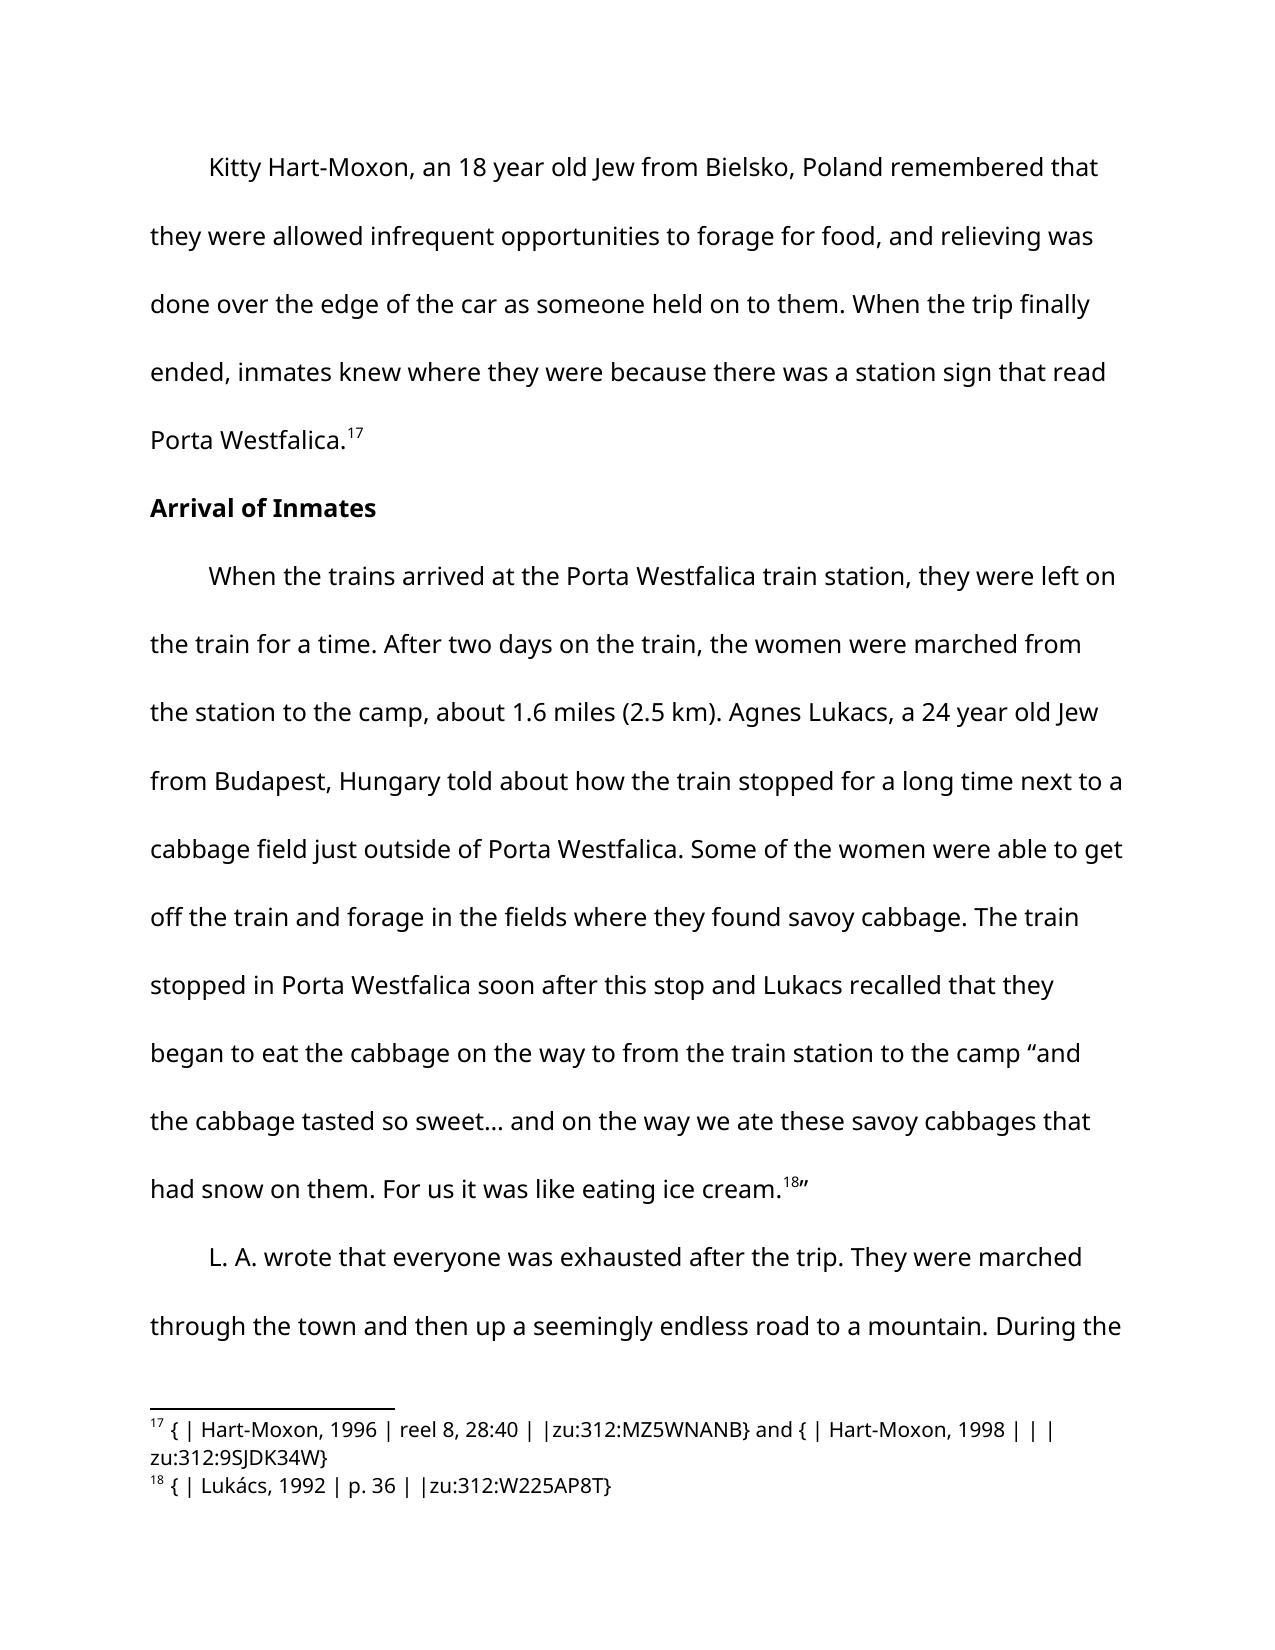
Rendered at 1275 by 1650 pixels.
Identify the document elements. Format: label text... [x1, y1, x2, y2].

text Kitty Hart-Moxon, an 18 year old Jew from Bielsko, Poland remembered that they were allowed infrequent opportunities to forage for food, and relieving was done over the edge of the car as someone held on to them. When the trip finally ended, inmates knew where they were because there was a station sign that read Porta Westfalica. [150, 150, 1125, 457]
text When the trains arrived at the Porta Westfalica train station, they were left on the train for a time. After two days on the train, the women were marched from the station to the camp, about 1.6 miles (2.5 km). Agnes Lukacs, a 24 year old Jew from Budapest, Hungary told about how the train stopped for a long time next to a cabbage field just outside of Porta Westfalica. Some of the women were able to get off the train and forage in the fields where they found savoy cabbage. The train stopped in Porta Westfalica soon after this stop and Lukacs recalled that they began to eat the cabbage on the way to from the train station to the camp “and the cabbage tasted so sweet… and on the way we ate these savoy cabbages that had snow on them. For us it was like eating ice cream.” [150, 559, 1125, 1206]
text L. A. wrote that everyone was exhausted after the trip. They were marched through the town and then up a seemingly endless road to a mountain. During the [150, 1240, 1125, 1342]
text { | Lukács, 1992 | p. 36 | |zu:312:W225AP8T} [150, 1472, 1125, 1500]
text { | Hart-Moxon, 1996 | reel 8, 28:40 | |zu:312:MZ5WNANB} and { | Hart-Moxon, 1998 | | |zu:312:9SJDK34W} [150, 1415, 1125, 1472]
text Arrival of Inmates [150, 491, 1125, 525]
